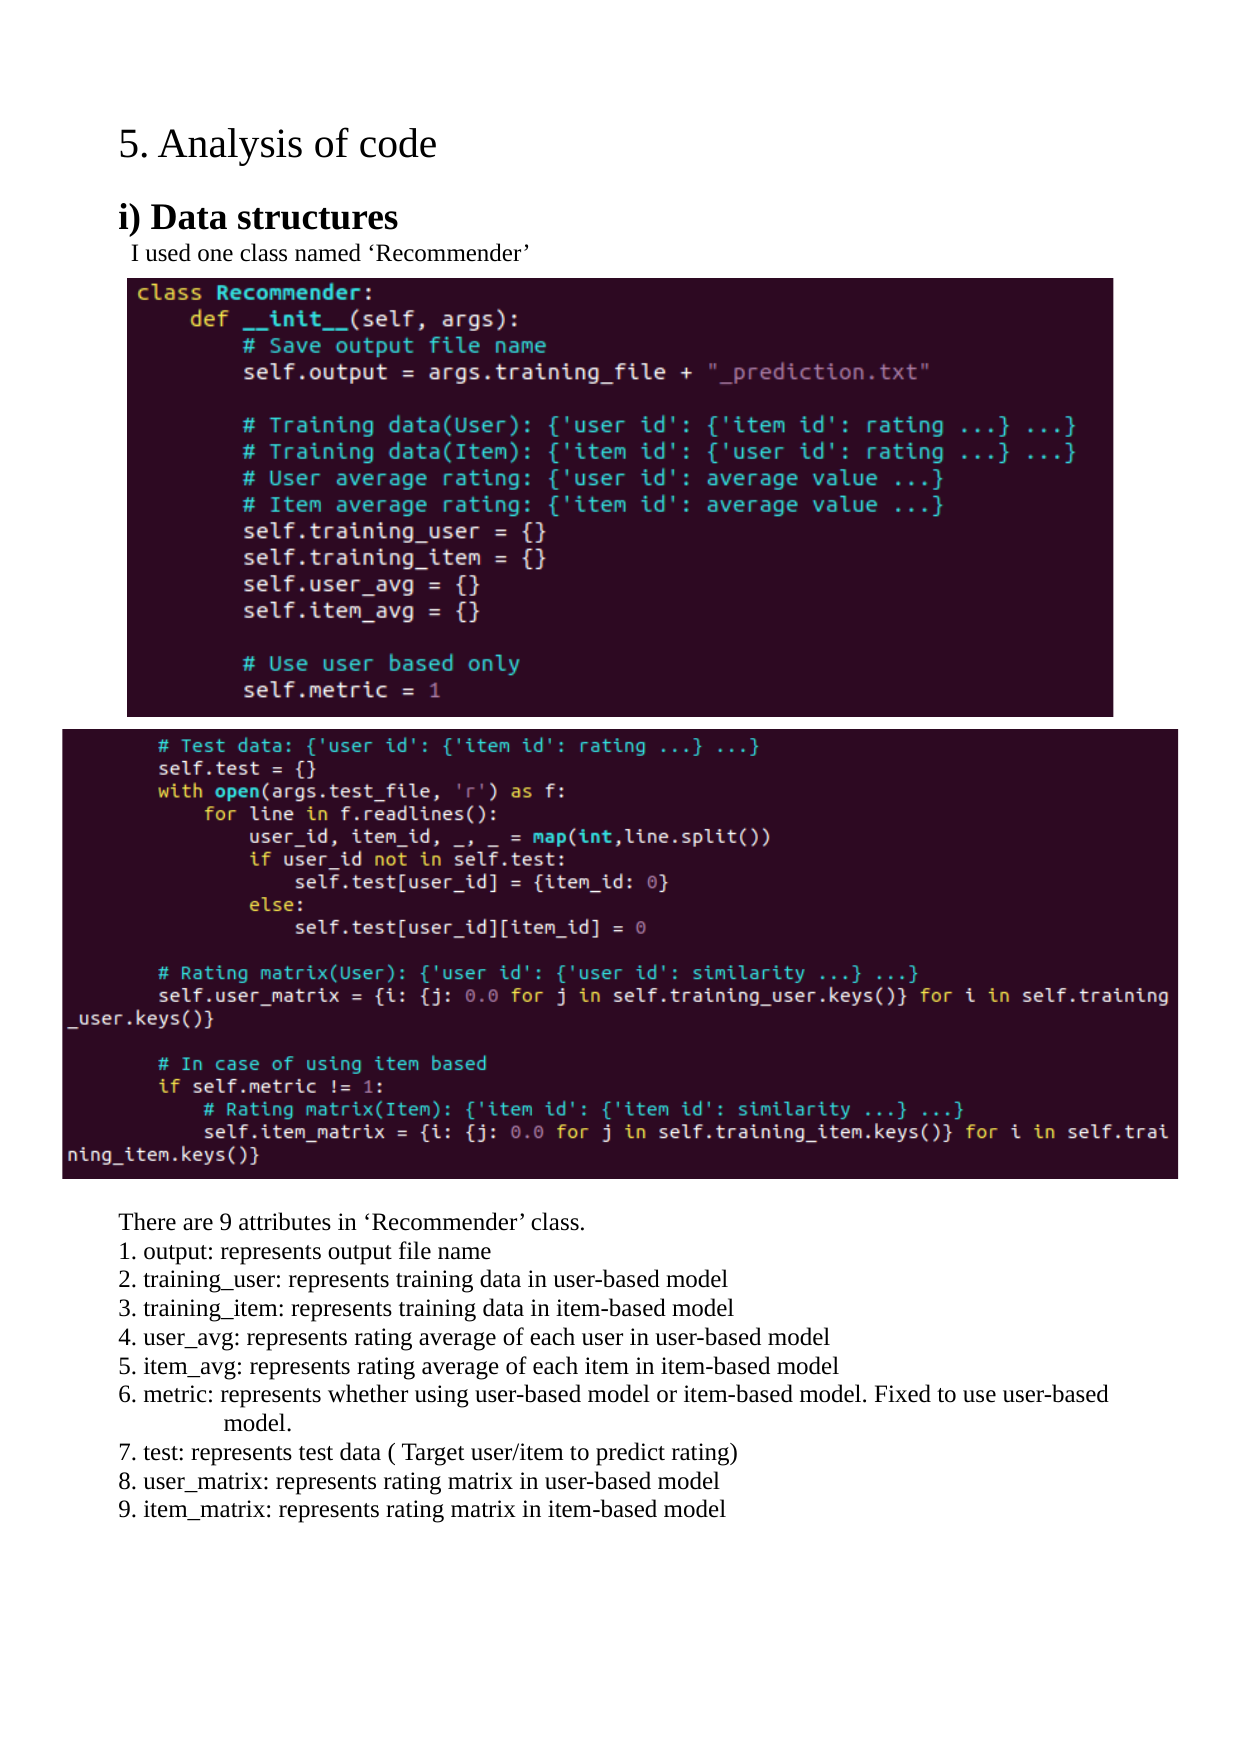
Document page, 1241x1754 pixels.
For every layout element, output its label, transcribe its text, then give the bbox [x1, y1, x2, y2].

text 5. item_avg: represents rating average of each item in item-based model [118, 1351, 1122, 1379]
text 5. Analysis of code [118, 118, 1122, 166]
text I used one class named ‘Recommender’ [118, 238, 1122, 267]
text 9. item_matrix: represents rating matrix in item-based model [118, 1494, 1122, 1523]
text 8. user_matrix: represents rating matrix in user-based model [118, 1466, 1122, 1494]
text 7. test: represents test data ( Target user/item to predict rating) [118, 1437, 1122, 1466]
text There are 9 attributes in ‘Recommender’ class. [118, 1207, 1122, 1236]
text 6. metric: represents whether using user-based model or item-based model. Fixed to use user-based model. [118, 1379, 1122, 1437]
text 2. training_user: represents training data in user-based model [118, 1264, 1122, 1293]
text i) Data structures [118, 195, 1122, 238]
text 4. user_avg: represents rating average of each user in user-based model [118, 1322, 1122, 1351]
text 1. output: represents output file name [118, 1236, 1122, 1264]
text 3. training_item: represents training data in item-based model [118, 1293, 1122, 1322]
picture [1157, 1086, 1179, 1179]
picture [810, 278, 1114, 453]
